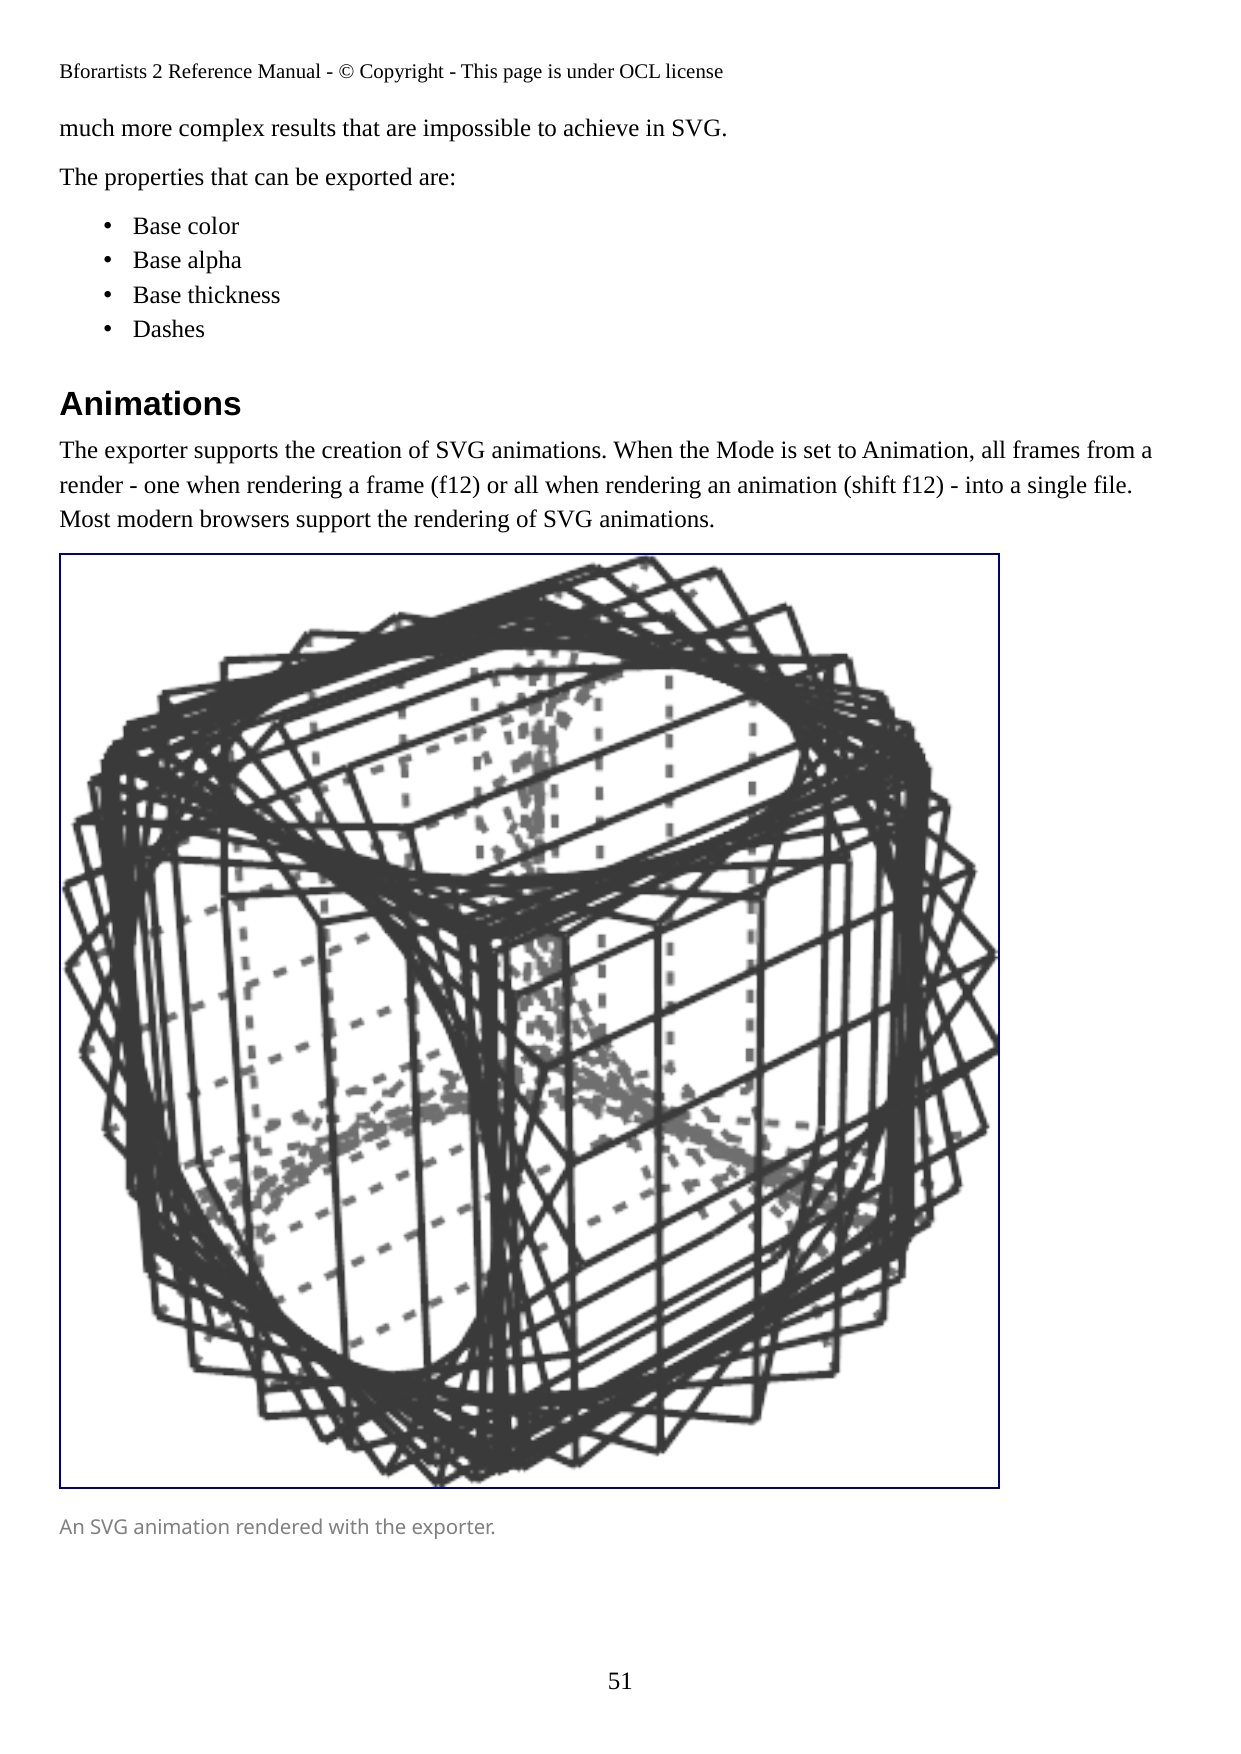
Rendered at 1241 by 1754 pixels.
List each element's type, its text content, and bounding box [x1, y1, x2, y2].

list Base color [103, 211, 1181, 239]
list Base thickness [103, 280, 1181, 308]
text The exporter supports the creation of SVG animations. When the Mode is set to Animation, all frames from a render - one when rendering a frame (f12) or all when rendering an animation (shift f12) - into a single file. Most modern browsers support the rendering of SVG animations. [59, 435, 1181, 533]
list Base alpha [103, 245, 1181, 274]
list Dashes [103, 314, 1181, 343]
text An SVG animation rendered with the exporter. [59, 1509, 1181, 1540]
text much more complex results that are impossible to achieve in SVG. [59, 113, 1181, 141]
text The properties that can be exported are: [59, 162, 1181, 190]
subtitle Animations [59, 384, 1181, 423]
picture [61, 555, 998, 1487]
